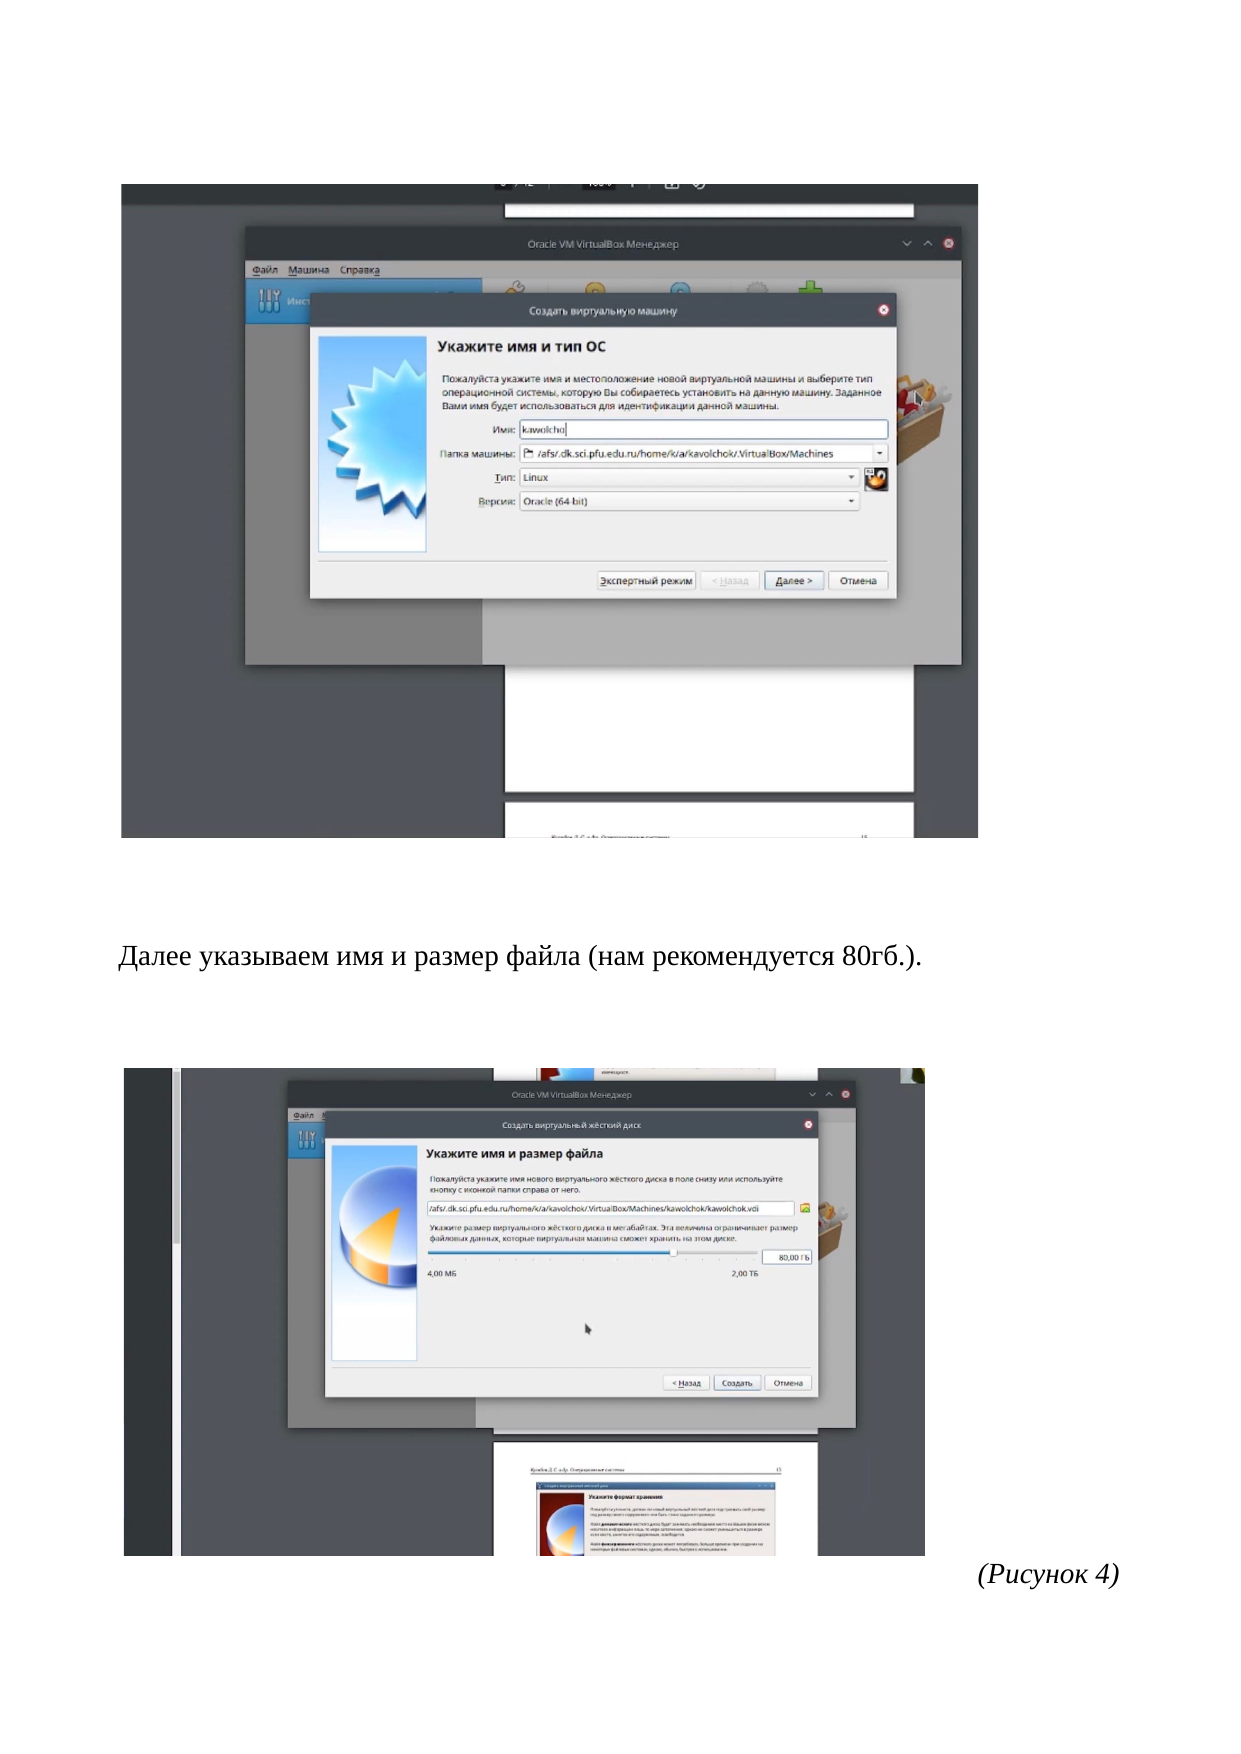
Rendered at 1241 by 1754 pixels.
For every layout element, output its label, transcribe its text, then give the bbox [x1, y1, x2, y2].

picture [121, 184, 979, 838]
text (Рисунок 4) [118, 1038, 1122, 1589]
picture [123, 1068, 925, 1556]
text Далее указываем имя и размер файла (нам рекомендуется 80гб.). [118, 938, 1122, 971]
